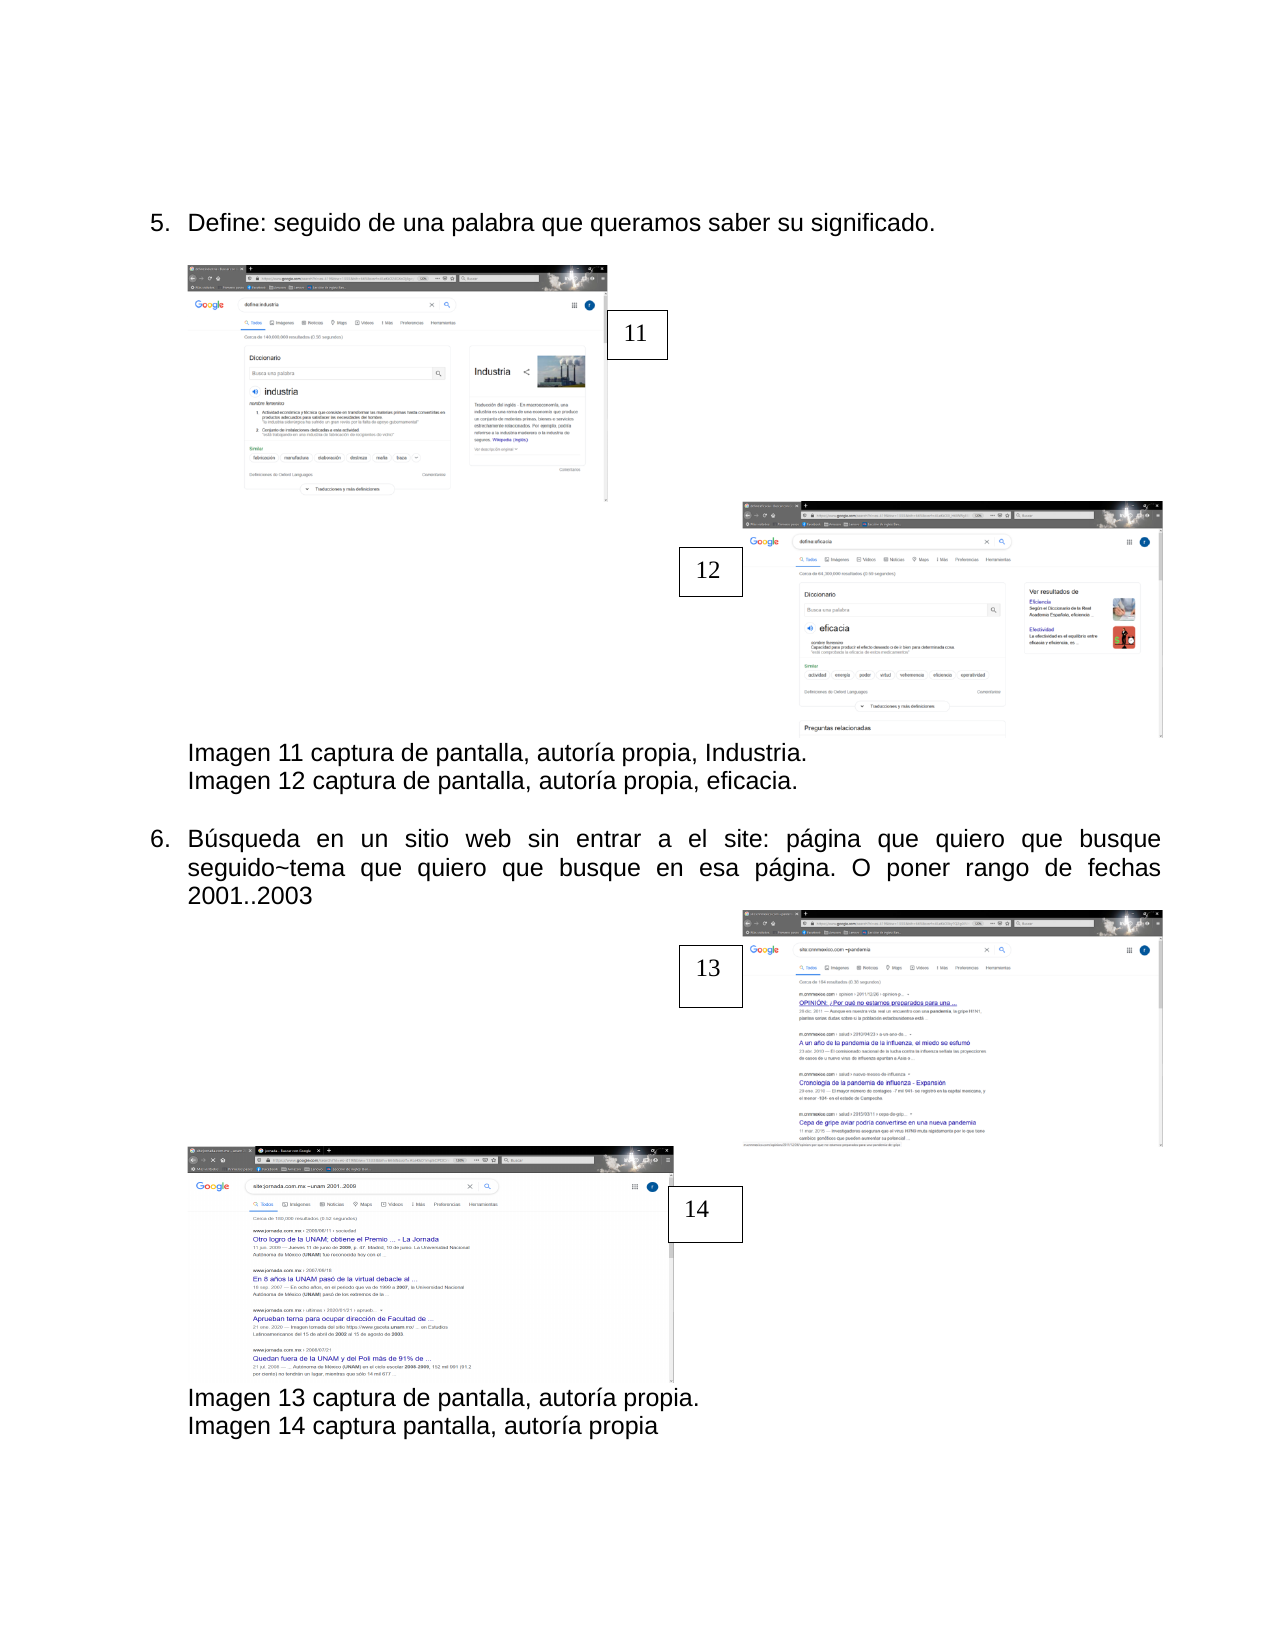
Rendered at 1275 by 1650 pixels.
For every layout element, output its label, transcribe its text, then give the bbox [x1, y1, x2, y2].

text 13 [695, 953, 727, 982]
text Imagen 12 captura de pantalla, autoría propia, eficacia. [187, 766, 1162, 795]
text 11 [623, 318, 652, 347]
text Imagen 13 captura de pantalla, autoría propia. [187, 1382, 1162, 1411]
text 14 [684, 1194, 727, 1223]
list Búsqueda en un sitio web sin entrar a el site: página que quiero que busque seguido~tema que quiero que busque en esa página. O poner rango de fechas 2001..2003 [150, 824, 1162, 910]
text Imagen 14 captura pantalla, autoría propia [187, 1411, 1162, 1440]
list Define: seguido de una palabra que queramos saber su significado. [150, 207, 1162, 236]
text 12 [695, 555, 727, 584]
text Imagen 11 captura de pantalla, autoría propia, Industria. [187, 737, 1162, 766]
